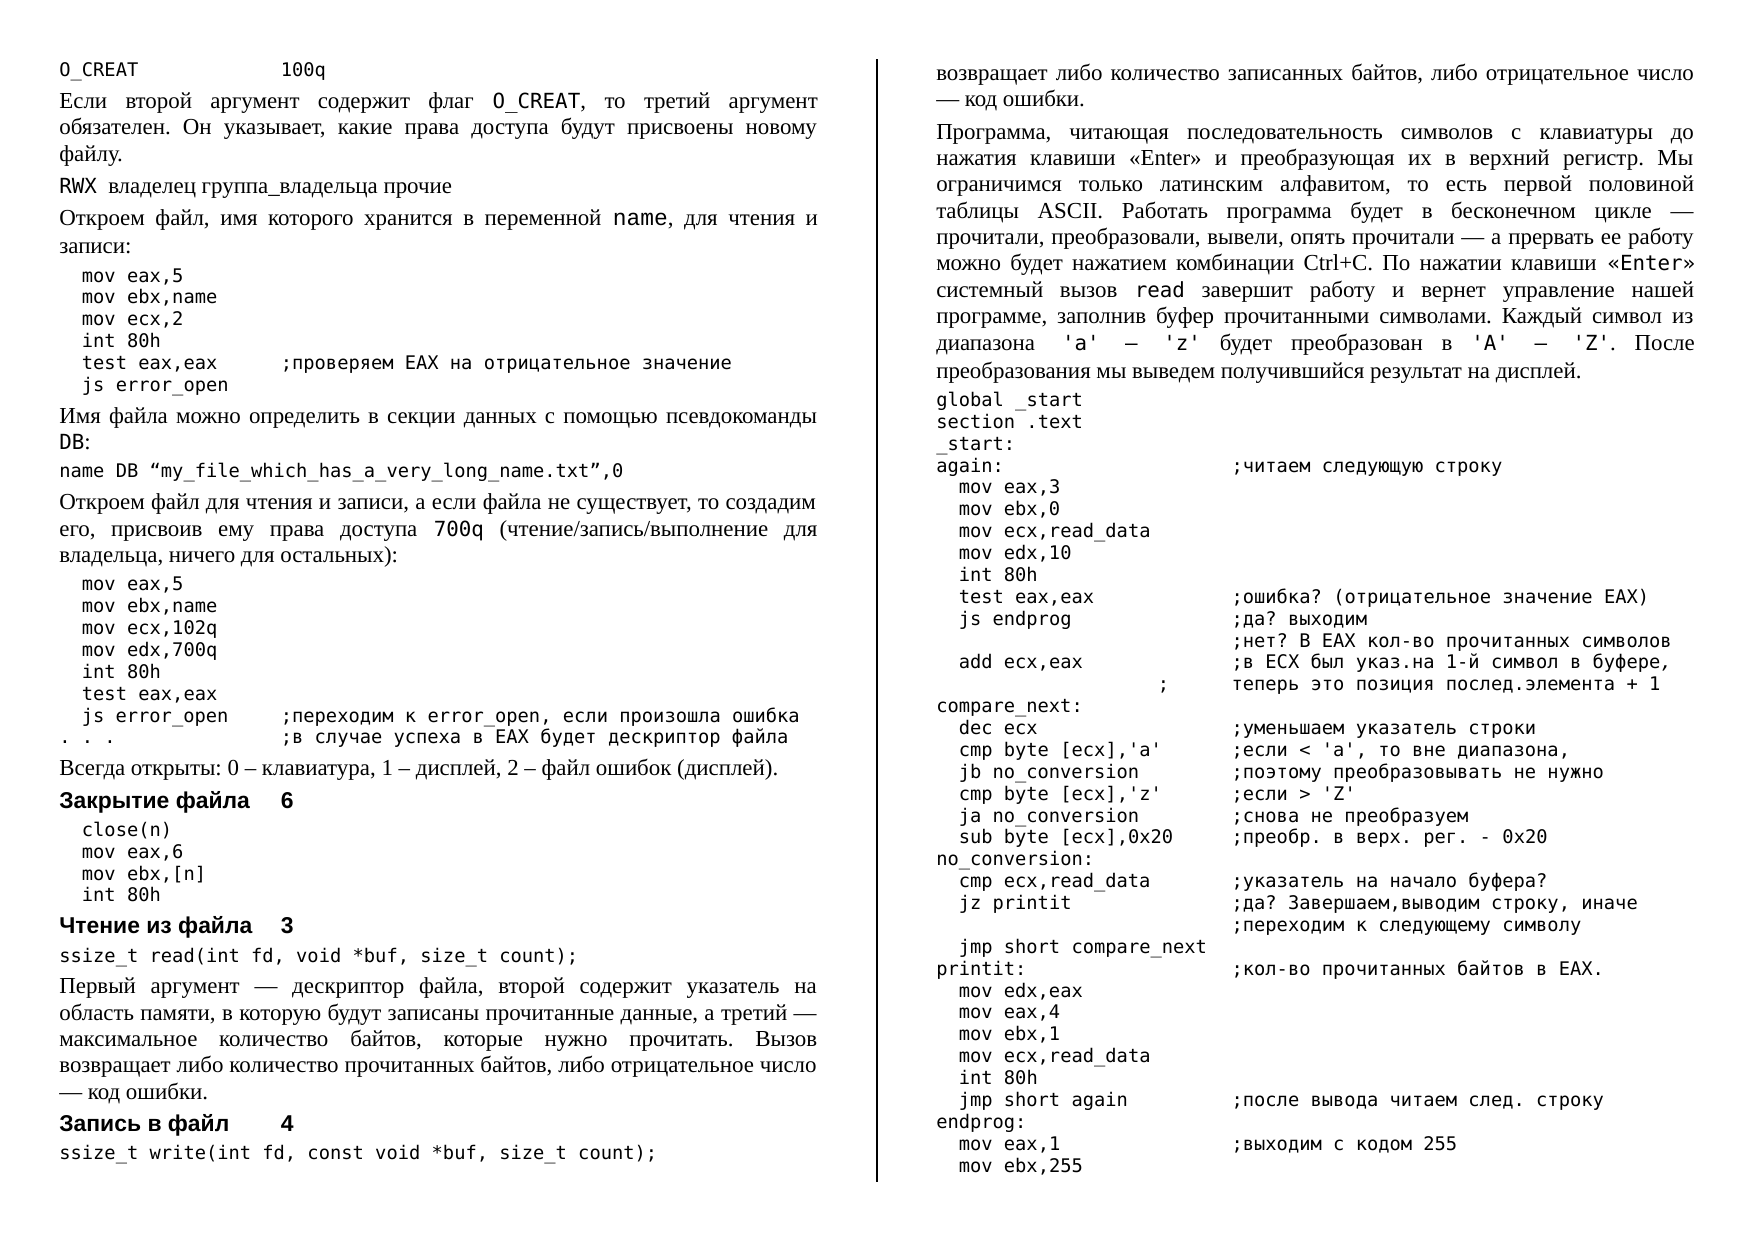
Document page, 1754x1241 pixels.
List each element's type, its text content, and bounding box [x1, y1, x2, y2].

text ja no_conversion ;снова не преобразуем [936, 805, 1695, 827]
text int 80h [936, 1067, 1695, 1089]
text int 80h [936, 564, 1695, 586]
text global _start [936, 389, 1695, 411]
text mov ebx,name [59, 595, 818, 617]
text test eax,eax ;проверяем EAX на отрицательное значение [59, 352, 818, 374]
text close(n) [59, 819, 818, 841]
text Закрытие файла 6 [59, 787, 818, 813]
text mov eax,3 [936, 477, 1695, 498]
text Если второй аргумент содержит флаг O_CREAT, то третий аргумент обязателен. Он указывает, какие права доступа будут присвоены новому файлу. [59, 87, 818, 166]
text ssize_t read(int fd, void *buf, size_t count); [59, 944, 818, 966]
text int 80h [59, 661, 818, 683]
text jmp short compare_next [936, 936, 1695, 958]
text mov edx,700q [59, 639, 818, 661]
text ; теперь это позиция послед.элемента + 1 [1158, 673, 1695, 695]
text printit: ;кол-во прочитанных байтов в ЕАХ. [936, 958, 1695, 980]
text Откроем файл для чтения и записи, а если файла не существует, то создадим его, присвоив ему права доступа 700q (чтение/запись/выполнение для владельца, ничего для остальных): [59, 488, 818, 567]
text section .text [936, 411, 1695, 433]
text jz printit ;да? Завершаем,выводим строку, иначе [936, 892, 1695, 914]
text test eax,eax [59, 683, 818, 704]
text mov ebx,[n] [59, 863, 818, 884]
text Всегда открыты: 0 – клавиатура, 1 – дисплей, 2 – файл ошибок (дисплей). [59, 754, 818, 781]
text возвращает либо количество записанных байтов, либо отрицательное число — код ошибки. [936, 59, 1695, 112]
text Имя файла можно определить в секции данных с помощью псевдокоманды DB: [59, 402, 818, 454]
text mov ecx,102q [59, 617, 818, 639]
text mov eax,6 [59, 841, 818, 863]
text mov edx,eax [936, 980, 1695, 1002]
text dec ecx ;уменьшаем указатель строки [936, 717, 1695, 739]
text mov ebx,name [59, 287, 818, 308]
text cmp byte [ecx],'z' ;если > 'Z' [936, 783, 1695, 805]
text int 80h [59, 884, 818, 906]
text add есх,еах ;в ЕСХ был указ.на 1-й символ в буфере, [936, 652, 1695, 673]
text jb no_conversion ;поэтому преобразовывать не нужно [936, 761, 1695, 783]
text cmp ecx,read_data ;указатель на начало буфера? [936, 870, 1695, 892]
text sub byte [ecx],0x20 ;преобр. в верх. рег. - 0x20 [936, 827, 1695, 848]
text mov ebx,0 [936, 498, 1695, 520]
text ;переходим к следующему символу [1158, 914, 1695, 936]
text _start: [936, 433, 1695, 455]
text mov eax,1 ;выходим с кодом 255 [936, 1133, 1695, 1155]
text O_CREAT 100q [59, 59, 818, 81]
text test eax,eax ;ошибка? (отрицательное значение EAX) [936, 586, 1695, 608]
text again: ;читаем следующую строку [936, 455, 1695, 477]
text mov ecx,read_data [936, 520, 1695, 542]
text js error_open [59, 374, 818, 396]
text RWX владелец группа_владельца прочие [59, 172, 818, 198]
text ssize_t write(int fd, const void *buf, size_t count); [59, 1142, 818, 1164]
text Запись в файл 4 [59, 1110, 818, 1136]
text js error_open ;переходим к error_open, если произошла ошибка [59, 704, 818, 726]
text Первый аргумент — дескриптор файла, второй содержит указатель на область памяти, в которую будут записаны прочитанные данные, а третий — максимальное количество байтов, которые нужно прочитать. Вызов возвращает либо количество прочитанных байтов, либо отрицательное число — код ошибки. [59, 972, 818, 1104]
text mov eax,5 [59, 265, 818, 287]
text mov eax,5 [59, 573, 818, 595]
text name DB “my_file_which_has_a_very_long_name.txt”,0 [59, 461, 818, 482]
text . . . ;в случае успеха в ЕАХ будет дескриптор файла [59, 726, 818, 748]
text compare_next: [936, 695, 1695, 717]
text no_conversion: [936, 848, 1695, 870]
text jmp short again ;после вывода читаем след. строку [936, 1089, 1695, 1111]
text int 80h [59, 330, 818, 352]
text mov ecx,2 [59, 308, 818, 330]
text mov ecx,read_data [936, 1045, 1695, 1067]
text Программа, читающая последовательность символов с клавиатуры до нажатия клавиши «Enter» и преобразующая их в верхний регистр. Мы ограничимся только латинским алфавитом, то есть первой половиной таблицы ASCII. Работать программа будет в бесконечном цикле — прочитали, преобразовали, вывели, опять прочитали — а прервать ее работу можно будет нажатием комбинации Ctrl+С. По нажатии клавиши «Enter» системный вызов read завершит работу и вернет управление нашей программе, заполнив буфер прочитанными символами. Каждый символ из диапазона 'а' — 'z' будет преобразован в 'А' — 'Z'. После преобразования мы выведем получившийся результат на дисплей. [936, 118, 1695, 383]
text mov eax,4 [936, 1002, 1695, 1023]
text cmp byte [ecx],'a' ;если < 'а', то вне диапазона, [936, 739, 1695, 761]
text Чтение из файла 3 [59, 912, 818, 939]
text endprog: [936, 1111, 1695, 1133]
text mov ebx,255 [936, 1155, 1695, 1177]
text mov edx,10 [936, 542, 1695, 564]
text js endprog ;да? выходим [936, 608, 1695, 630]
text mov ebx,1 [936, 1023, 1695, 1045]
text Откроем файл, имя которого хранится в переменной name, для чтения и записи: [59, 204, 818, 259]
text ;нет? В EAX кол-во прочитанных символов [1158, 630, 1695, 652]
